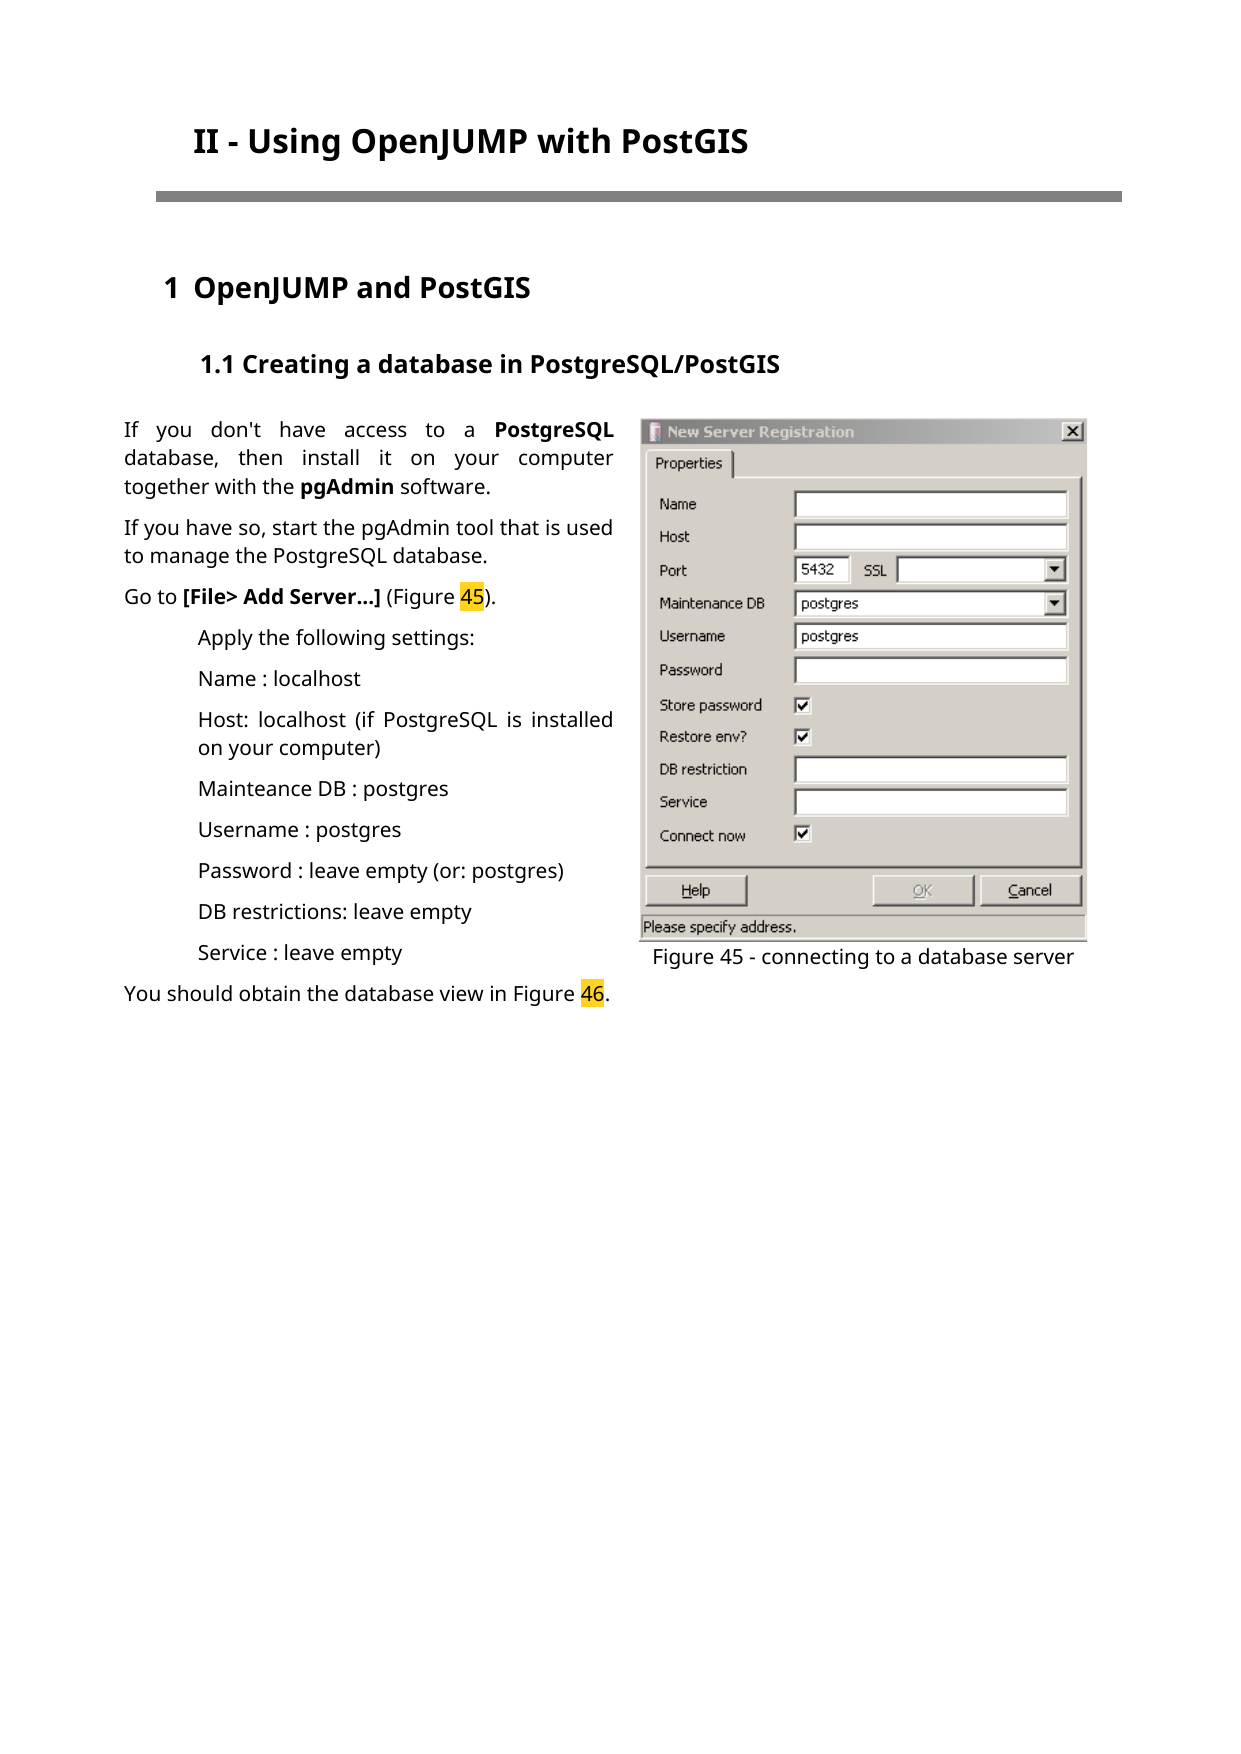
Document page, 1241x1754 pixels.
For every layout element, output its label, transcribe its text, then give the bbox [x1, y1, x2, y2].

table_header [620, 409, 1122, 1026]
table_header If you don't have access to a PostgreSQL database, then install it on your computer together with the pgAdmin software. If you have so, start the pgAdmin tool that is used to manage the PostgreSQL database. Go to [File> Add Server...] (Figure 45). Apply the following settings: Name : localhost Host: localhost (if PostgreSQL is installed on your computer) Mainteance DB : postgres Username : postgres Password : leave empty (or: postgres) DB restrictions: leave empty Service : leave empty You should obtain the database view in Figure 46. [118, 409, 620, 1026]
picture [639, 417, 1088, 942]
list OpenJUMP and PostGIS [156, 267, 1122, 307]
list II - Using OpenJUMP with PostGIS [156, 118, 1122, 163]
list Creating a database in PostgreSQL/PostGIS [193, 347, 1122, 381]
